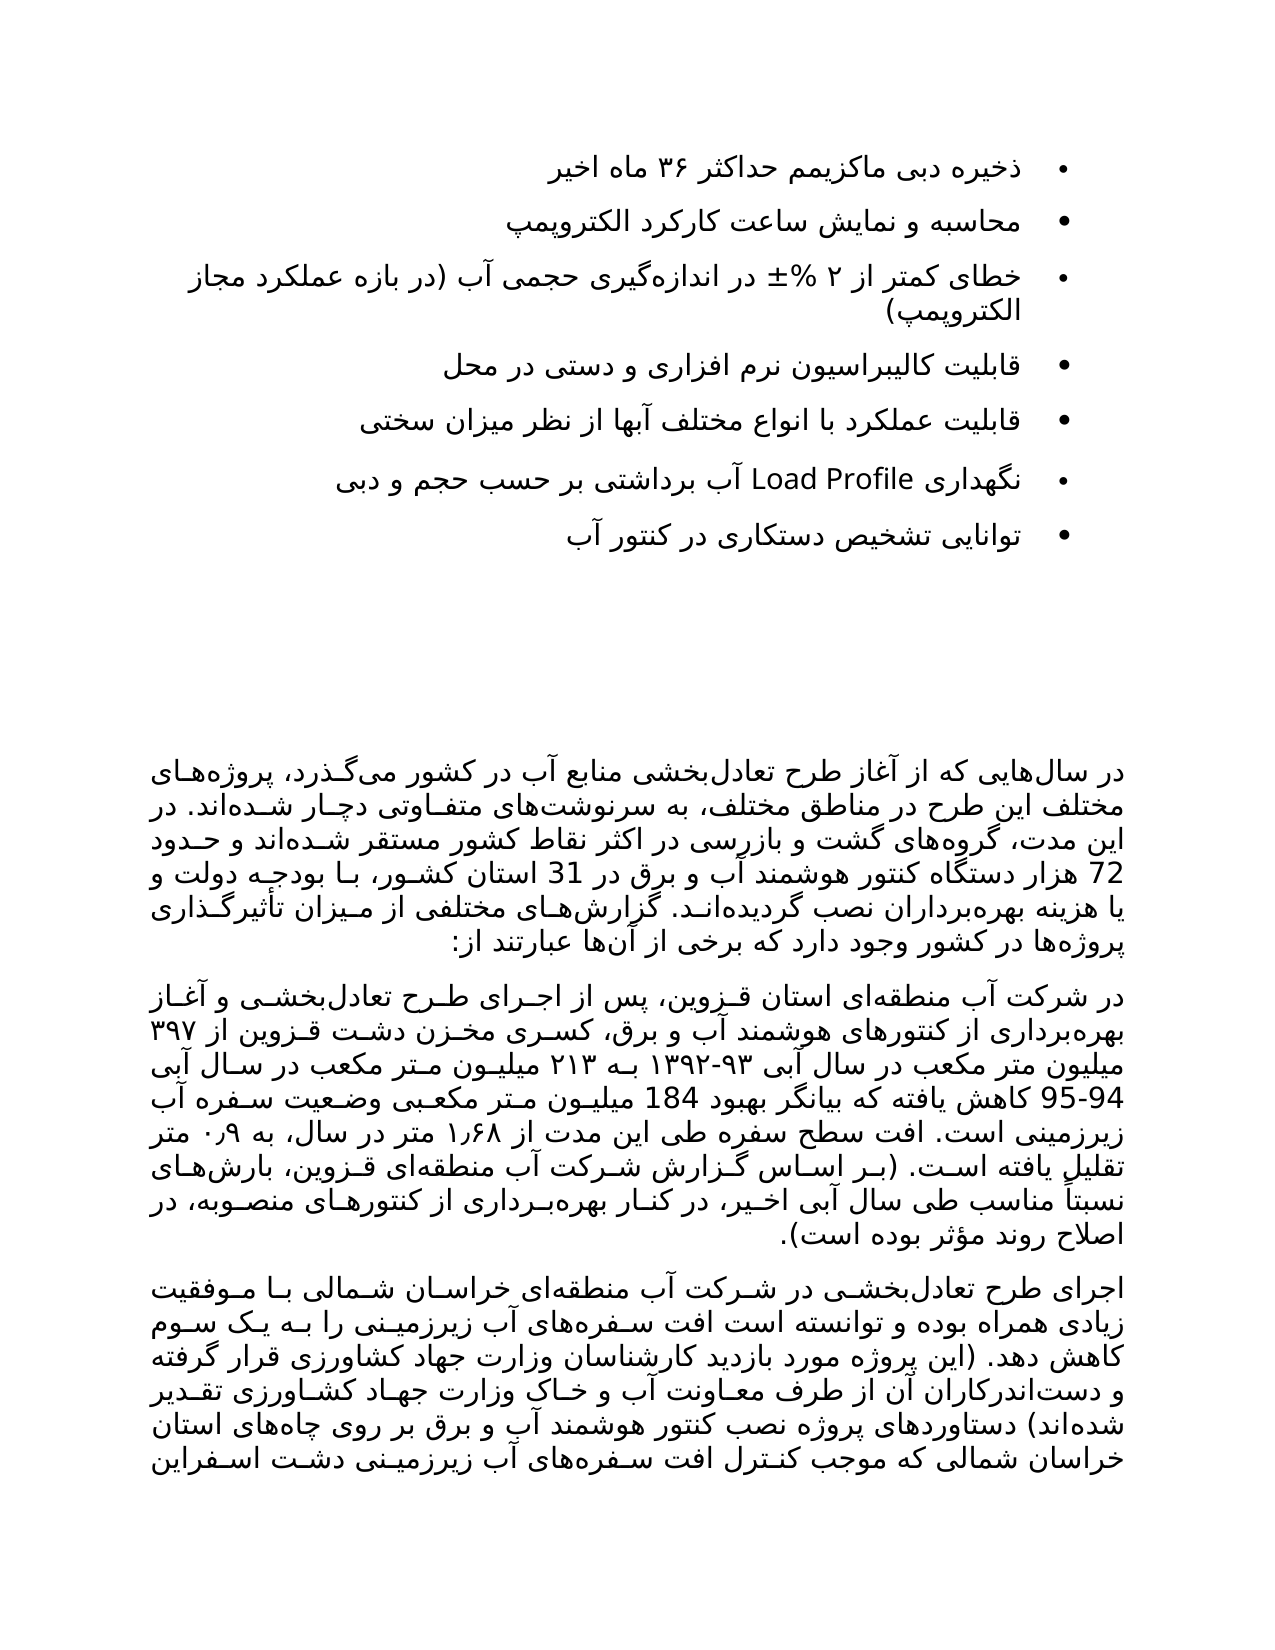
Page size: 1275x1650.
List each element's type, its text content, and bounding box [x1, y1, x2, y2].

list ذخیره دبی ماكزیمم حداكثر ۳۶ ماه اخیر [150, 150, 1059, 184]
list توانایی تشخیص دستكاری در كنتور آب [150, 518, 1059, 552]
list محاسبه و نمایش ساعت كاركرد الكتروپمپ [150, 205, 1059, 239]
text در سال‌هایی که از آغاز طرح تعادل‌بخشی منابع آب در کشور می‌گذرد، پروژه‌های مختلف این طرح در مناطق مختلف، به سرنوشت‌های متفاوتی دچار شده‌اند. در این مدت، گروه‌های گشت و بازرسی در اکثر نقاط کشور مستقر شده‌اند و حدود 72 هزار دستگاه کنتور هوشمند آب و برق در 31 استان کشور، با بودجه دولت و یا هزینه بهره‌برداران نصب گردیده‌اند. گزارش‌های مختلفی از میزان تأثیرگذاری پروژه‌ها در کشور وجود دارد که برخی از آن‌ها عبارتند از: [150, 755, 1125, 958]
text اجرای طرح تعادل‌بخشی در شرکت آب منطقه‌ای خراسان شمالی با موفقیت زیادی همراه بوده و توانسته است افت سفره‌های آب زیرزمینی را به یک سوم کاهش دهد. (این پروژه مورد بازدید کارشناسان وزارت جهاد کشاورزی قرار گرفته و دست‌اندرکاران آن از طرف معاونت آب و خاک وزارت جهاد کشاورزی تقدیر شده‌اند) دستاوردهای پروژه نصب کنتور هوشمند آب و برق بر روی چاه‌های استان خراسان شمالی که موجب کنترل افت سفره‌های آب زیرزمینی دشت اسفراین شده، چنان چشمگیر بوده است که اتحادیه جهانی آب (IWA)، جایزه‌ی پروژه‌های ابتکاری خود در سال ۲۰۱۴ را با عنوان: [150, 1272, 1125, 1476]
list نگهداری Load Profile آب برداشتی بر حسب حجم و دبی [150, 458, 1059, 498]
list خطای کمتر از ۲ %± در اندازه‌گیری حجمی آب (در بازه عملکرد مجاز الکتروپمپ) [150, 259, 1059, 327]
list قابلیت عملكرد با انواع مختلف آبها از نظر میزان سختی [150, 403, 1059, 437]
list قابلیت كالیبراسیون نرم افزاری و دستی در محل [150, 348, 1059, 382]
text در شرکت آب منطقه‌ای استان قزوین، پس از اجرای طرح تعادل‌بخشی و آغاز بهره‌برداری از کنتورهای هوشمند آب و برق، کسری مخزن دشت قزوین از ۳۹۷ میلیون متر مکعب در سال آبی ۹۳-۱۳۹۲ به ۲۱۳ میلیون متر مکعب در سال آبی 94-95 کاهش یافته که بیانگر بهبود 184 میلیون متر مکعبی وضعیت سفره آب زیرزمینی است. افت سطح سفره طی این مدت از ۱٫۶۸ متر در سال، به ۰٫۹ متر تقلیل یافته است. (بر اساس گزارش شرکت آب منطقه‌ای قزوین، بارش‌های نسبتاً مناسب طی سال آبی اخیر، در کنار بهره‌برداری از کنتورهای منصوبه، در اصلاح روند مؤثر بوده است). [150, 979, 1125, 1251]
